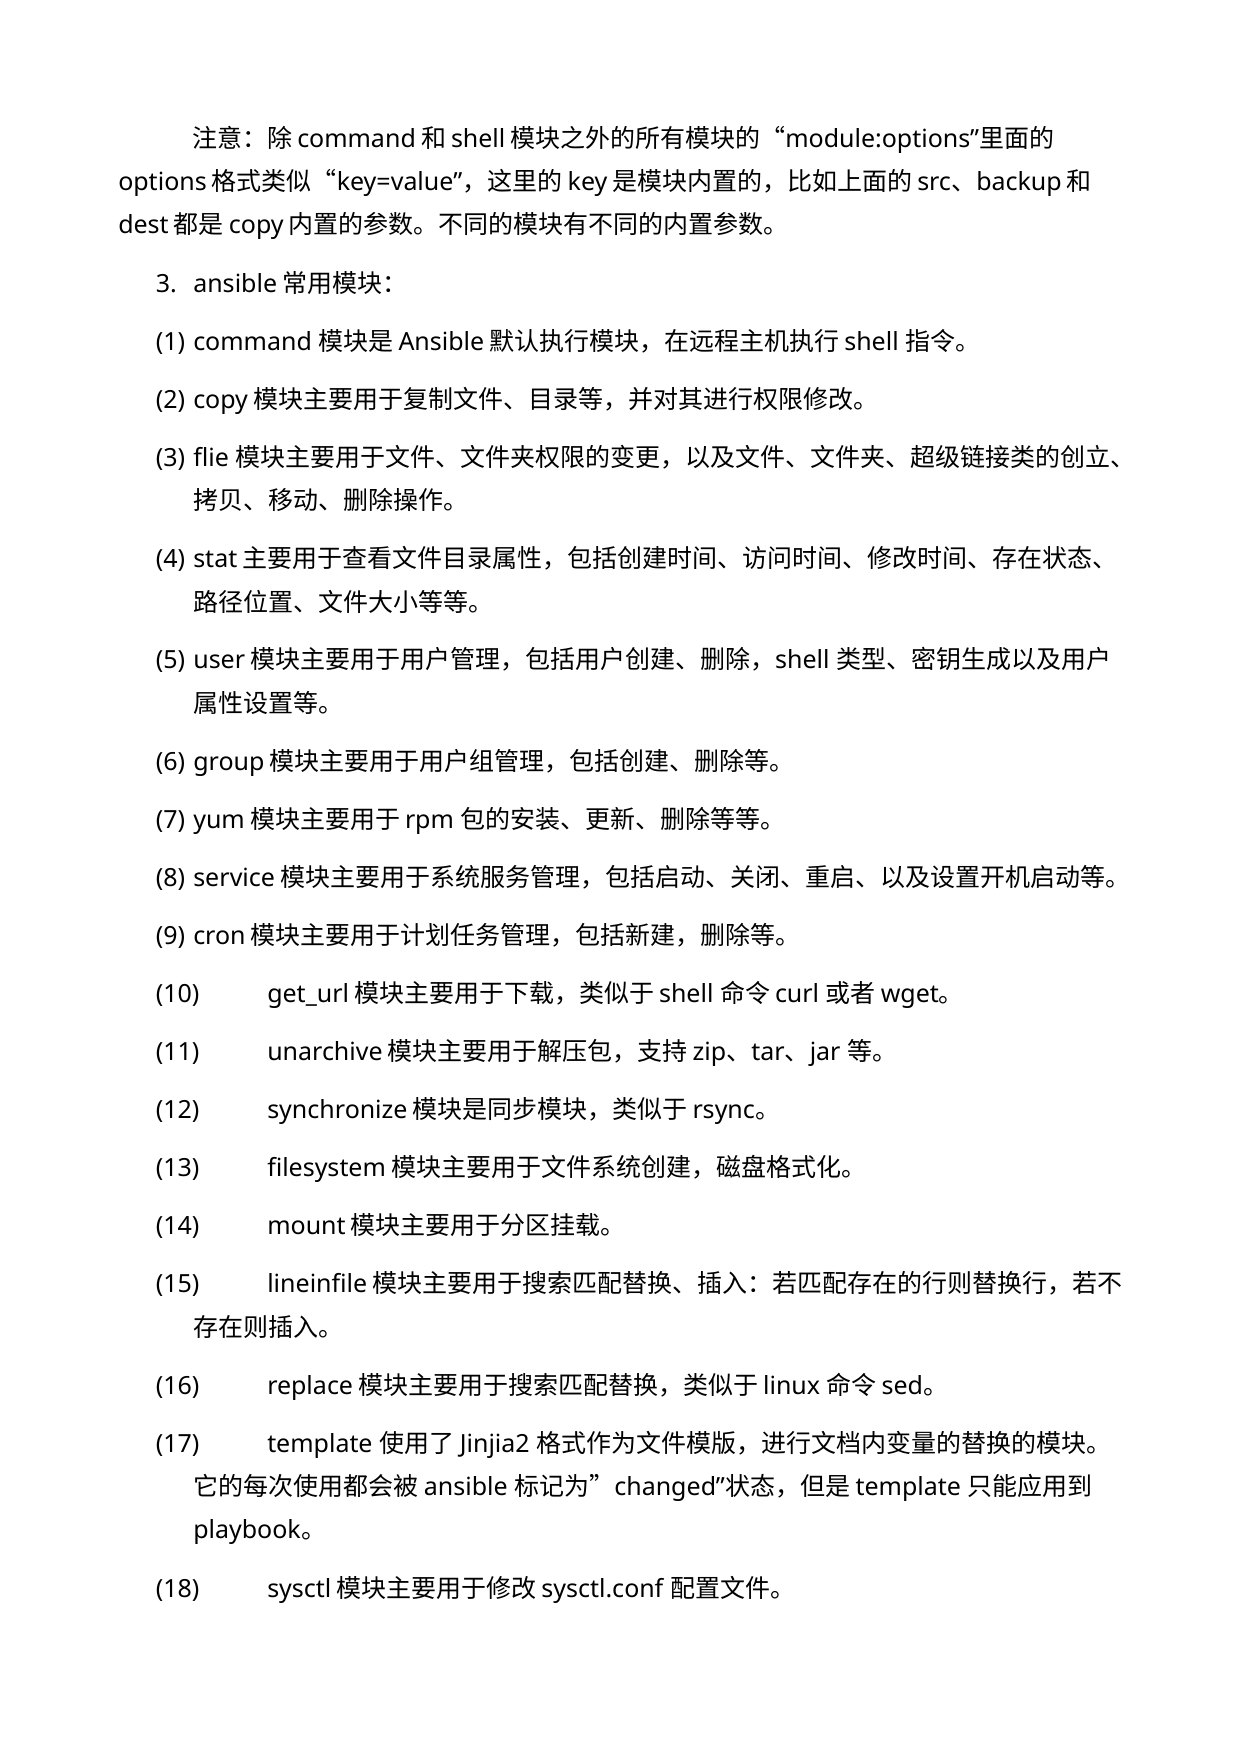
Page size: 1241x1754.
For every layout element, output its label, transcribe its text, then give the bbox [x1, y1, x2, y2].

list stat主要用于查看文件目录属性，包括创建时间、访问时间、修改时间、存在状态、路径位置、文件大小等等。 [156, 538, 1122, 618]
list yum模块主要用于rpm 包的安装、更新、删除等等。 [156, 799, 1122, 836]
list flie 模块主要用于文件、文件夹权限的变更，以及文件、文件夹、超级链接类的创立、拷贝、移动、删除操作。 [156, 437, 1122, 517]
list get_url模块主要用于下载，类似于shell 命令curl 或者wget。 [156, 973, 1122, 1010]
list copy模块主要用于复制文件、目录等，并对其进行权限修改。 [156, 379, 1122, 415]
list replace模块主要用于搜索匹配替换，类似于linux 命令sed。 [156, 1365, 1122, 1401]
list group模块主要用于用户组管理，包括创建、删除等。 [156, 741, 1122, 778]
list template 使用了 Jinjia2 格式作为文件模版，进行文档内变量的替换的模块。它的每次使用都会被 ansible 标记为”changed”状态，但是 template 只能应用到 playbook。 [156, 1423, 1122, 1546]
list ansible常用模块： [156, 263, 1122, 299]
list mount模块主要用于分区挂载。 [156, 1206, 1122, 1242]
list unarchive模块主要用于解压包，支持zip、tar、jar 等。 [156, 1032, 1122, 1068]
list service模块主要用于系统服务管理，包括启动、关闭、重启、以及设置开机启动等。 [156, 857, 1122, 894]
list user模块主要用于用户管理，包括用户创建、删除，shell 类型、密钥生成以及用户属性设置等。 [156, 640, 1122, 720]
text 注意：除command和shell模块之外的所有模块的“module:options”里面的options格式类似“key=value”，这里的key是模块内置的，比如上面的src、backup和dest都是copy内置的参数。不同的模块有不同的内置参数。 [118, 118, 1122, 241]
list sysctl模块主要用于修改sysctl.conf 配置文件。 [156, 1568, 1122, 1604]
list synchronize模块是同步模块，类似于rsync。 [156, 1089, 1122, 1126]
list lineinfile模块主要用于搜索匹配替换、插入：若匹配存在的行则替换行，若不存在则插入。 [156, 1264, 1122, 1343]
list command 模块是Ansible默认执行模块，在远程主机执行shell 指令。 [156, 321, 1122, 357]
list filesystem模块主要用于文件系统创建，磁盘格式化。 [156, 1148, 1122, 1184]
list cron模块主要用于计划任务管理，包括新建，删除等。 [156, 916, 1122, 952]
